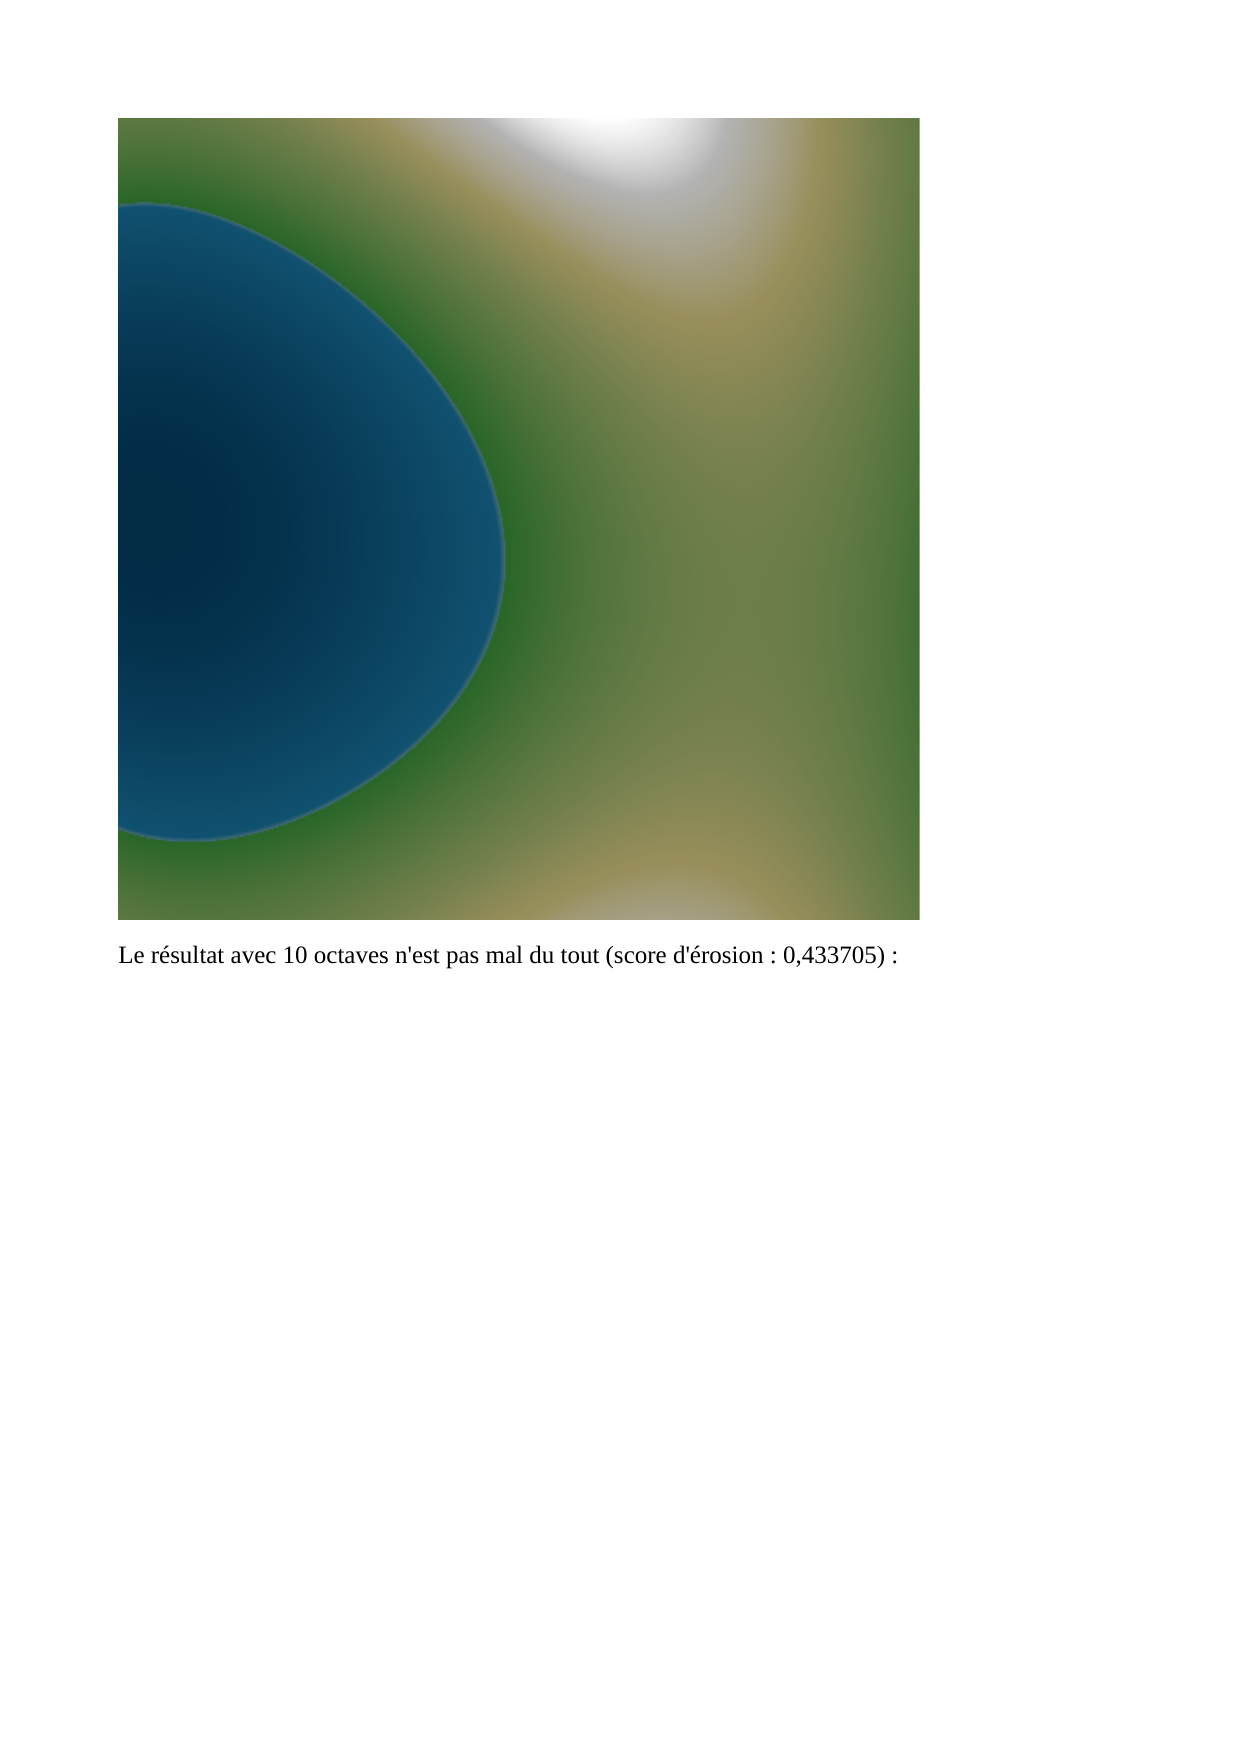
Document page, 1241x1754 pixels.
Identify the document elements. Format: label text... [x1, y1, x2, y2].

text Le résultat avec 10 octaves n'est pas mal du tout (score d'érosion : 0,433705) : [118, 940, 1122, 969]
picture [118, 118, 920, 920]
